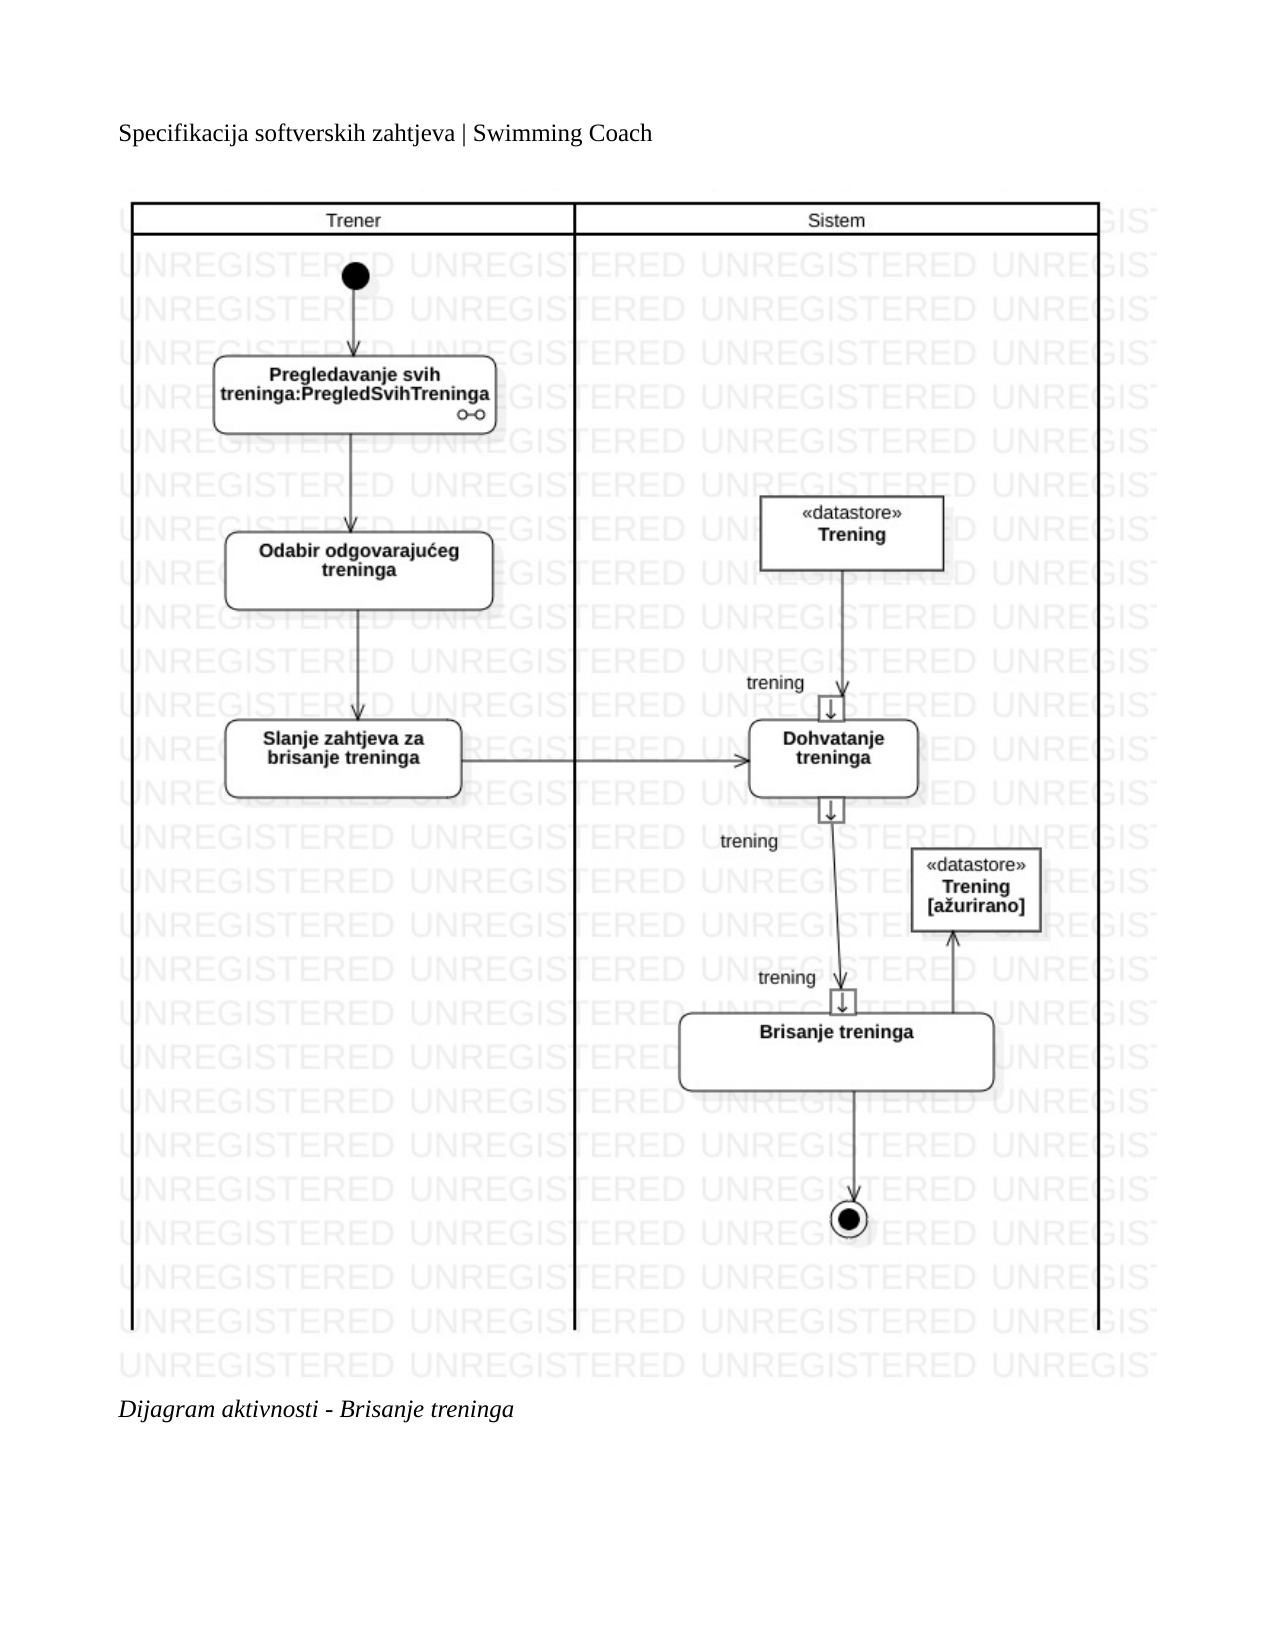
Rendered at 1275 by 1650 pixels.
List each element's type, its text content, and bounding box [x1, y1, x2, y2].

picture [118, 189, 1157, 1389]
text Dijagram aktivnosti - Brisanje treninga [118, 1389, 1157, 1423]
